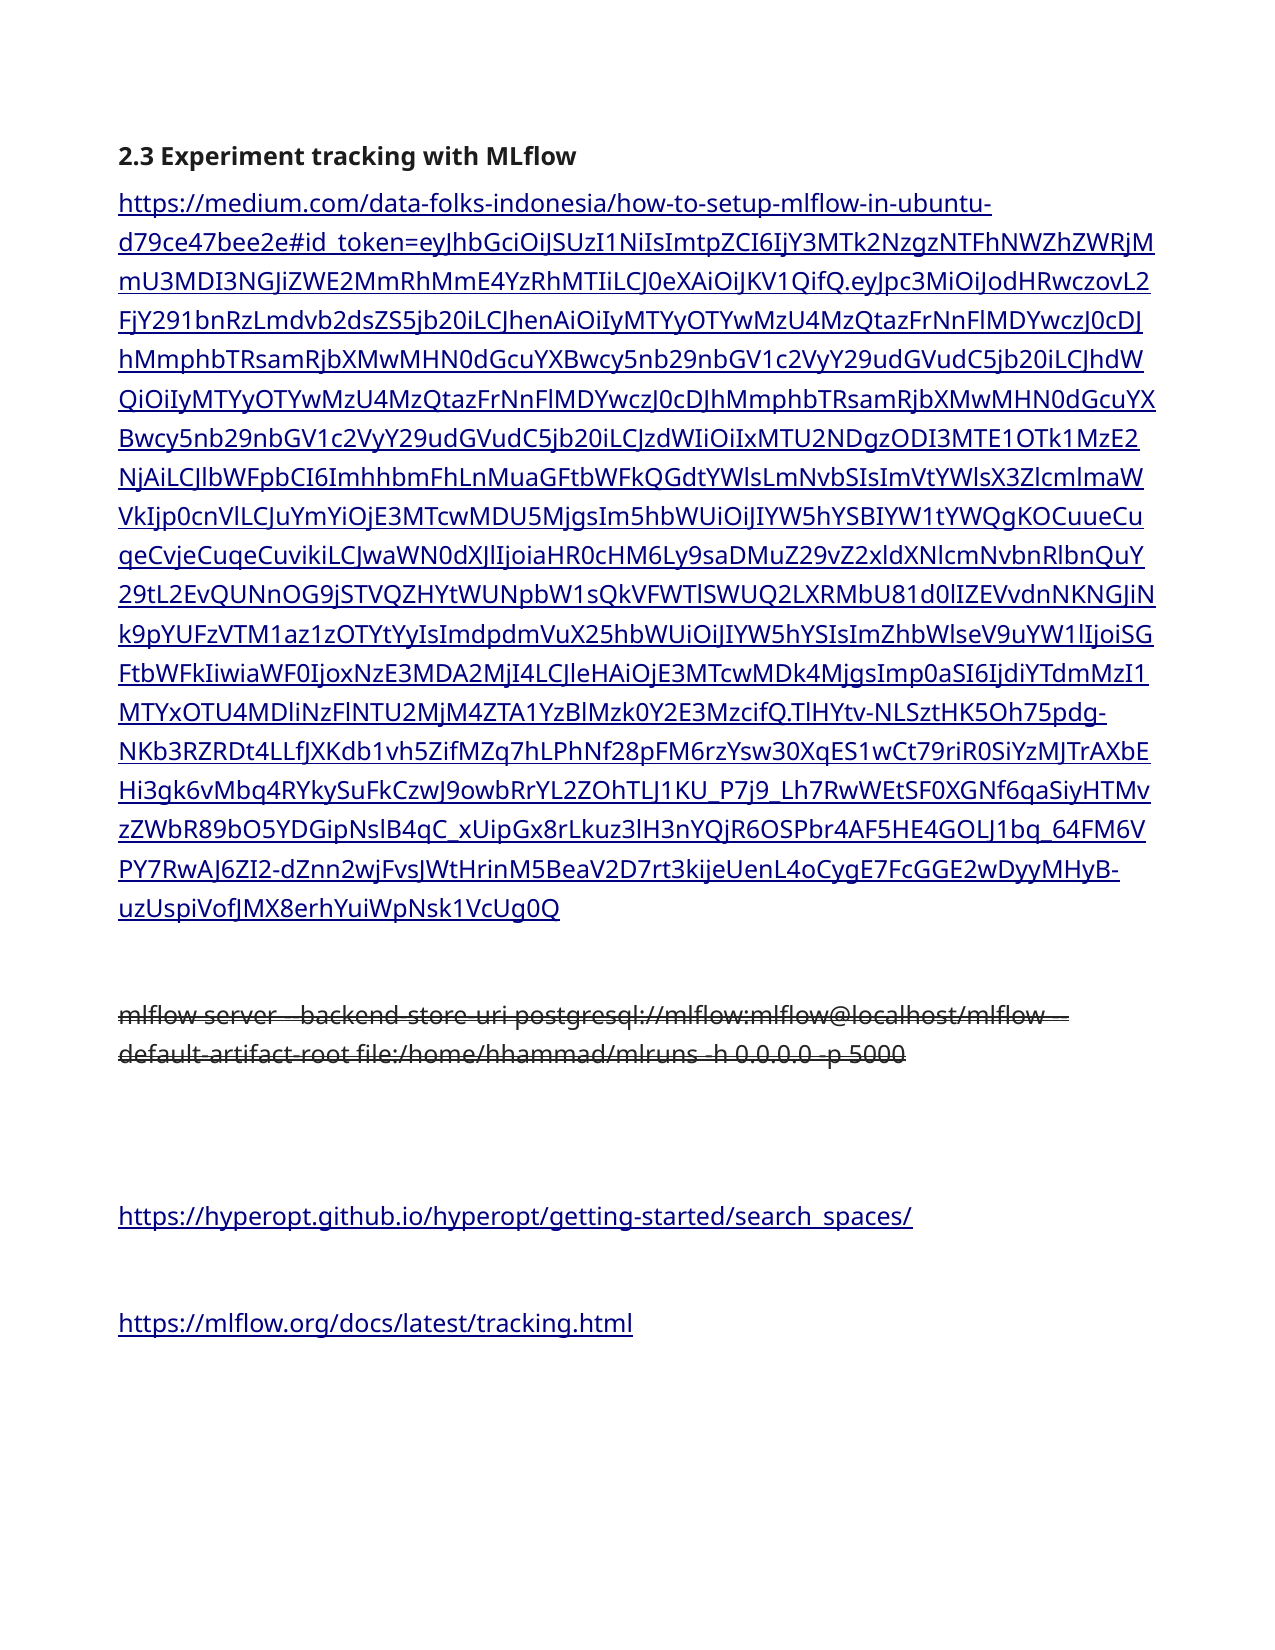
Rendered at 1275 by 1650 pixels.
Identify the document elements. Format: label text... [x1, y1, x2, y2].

text mlflow server --backend-store-uri postgresql://mlflow:mlflow@localhost/mlflow --default-artifact-root file:/home/hhammad/mlruns -h 0.0.0.0 -p 5000 [118, 998, 1157, 1071]
text https://hyperopt.github.io/hyperopt/getting-started/search_spaces/ [118, 1198, 1157, 1232]
text https://mlflow.org/docs/latest/tracking.html [118, 1306, 1157, 1340]
text https://medium.com/data-folks-indonesia/how-to-setup-mlflow-in-ubuntu-d79ce47bee2e#id_token=eyJhbGciOiJSUzI1NiIsImtpZCI6IjY3MTk2NzgzNTFhNWZhZWRjMmU3MDI3NGJiZWE2MmRhMmE4YzRhMTIiLCJ0eXAiOiJKV1QifQ.eyJpc3MiOiJodHRwczovL2FjY291bnRzLmdvb2dsZS5jb20iLCJhenAiOiIyMTYyOTYwMzU4MzQtazFrNnFlMDYwczJ0cDJhMmphbTRsamRjbXMwMHN0dGcuYXBwcy5nb29nbGV1c2VyY29udGVudC5jb20iLCJhdWQiOiIyMTYyOTYwMzU4MzQtazFrNnFlMDYwczJ0cDJhMmphbTRsamRjbXMwMHN0dGcuYXBwcy5nb29nbGV1c2VyY29udGVudC5jb20iLCJzdWIiOiIxMTU2NDgzODI3MTE1OTk1MzE2NjAiLCJlbWFpbCI6ImhhbmFhLnMuaGFtbWFkQGdtYWlsLmNvbSIsImVtYWlsX3ZlcmlmaWVkIjp0cnVlLCJuYmYiOjE3MTcwMDU5MjgsIm5hbWUiOiJIYW5hYSBIYW1tYWQgKOCuueCuqeCvjeCuqeCuvikiLCJwaWN0dXJlIjoiaHR0cHM6Ly9saDMuZ29vZ2xldXNlcmNvbnRlbnQuY29tL2EvQUNnOG9jSTVQZHYtWUNpbW1sQkVFWTlSWUQ2LXRMbU81d0lIZEVvdnNKNGJiNk9pYUFzVTM1az1zOTYtYyIsImdpdmVuX25hbWUiOiJIYW5hYSIsImZhbWlseV9uYW1lIjoiSGFtbWFkIiwiaWF0IjoxNzE3MDA2MjI4LCJleHAiOjE3MTcwMDk4MjgsImp0aSI6IjdiYTdmMzI1MTYxOTU4MDliNzFlNTU2MjM4ZTA1YzBlMzk0Y2E3MzcifQ.TlHYtv-NLSztHK5Oh75pdg-NKb3RZRDt4LLfJXKdb1vh5ZifMZq7hLPhNf28pFM6rzYsw30XqES1wCt79riR0SiYzMJTrAXbEHi3gk6vMbq4RYkySuFkCzwJ9owbRrYL2ZOhTLJ1KU_P7j9_Lh7RwWEtSF0XGNf6qaSiyHTMvzZWbR89bO5YDGipNslB4qC_xUipGx8rLkuz3lH3nYQjR6OSPbr4AF5HE4GOLJ1bq_64FM6VPY7RwAJ6ZI2-dZnn2wjFvsJWtHrinM5BeaV2D7rt3kijeUenL4oCygE7FcGGE2wDyyMHyB-uzUspiVofJMX8erhYuiWpNsk1VcUg0Q [118, 186, 1157, 924]
subtitle 2.3 Experiment tracking with MLflow [118, 139, 1157, 173]
